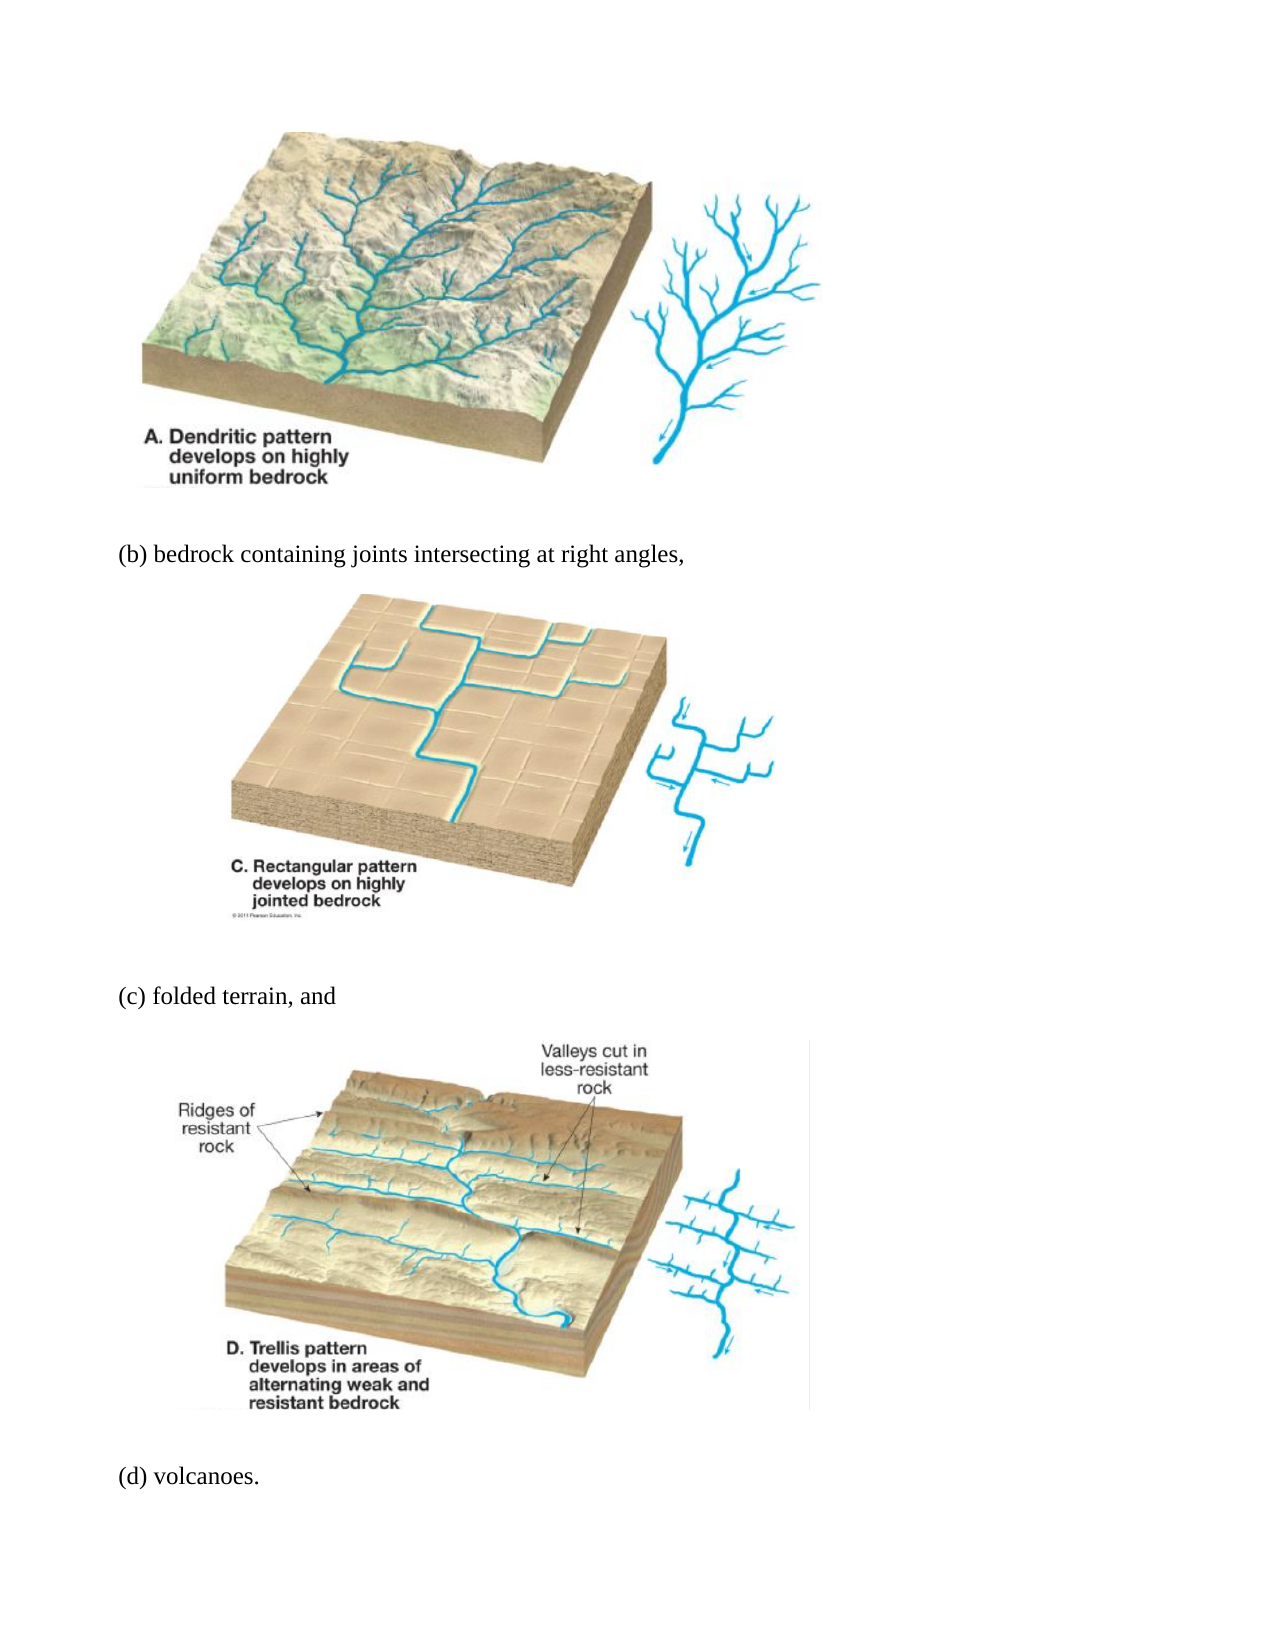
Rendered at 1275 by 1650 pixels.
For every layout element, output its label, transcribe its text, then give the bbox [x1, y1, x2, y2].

text (c) folded terrain, and [118, 981, 1157, 1010]
text (b) bedrock containing joints intersecting at right angles, [118, 539, 1157, 568]
picture [166, 1040, 810, 1410]
picture [123, 132, 823, 488]
text (d) volcanoes. [118, 1461, 1157, 1490]
picture [214, 594, 786, 930]
